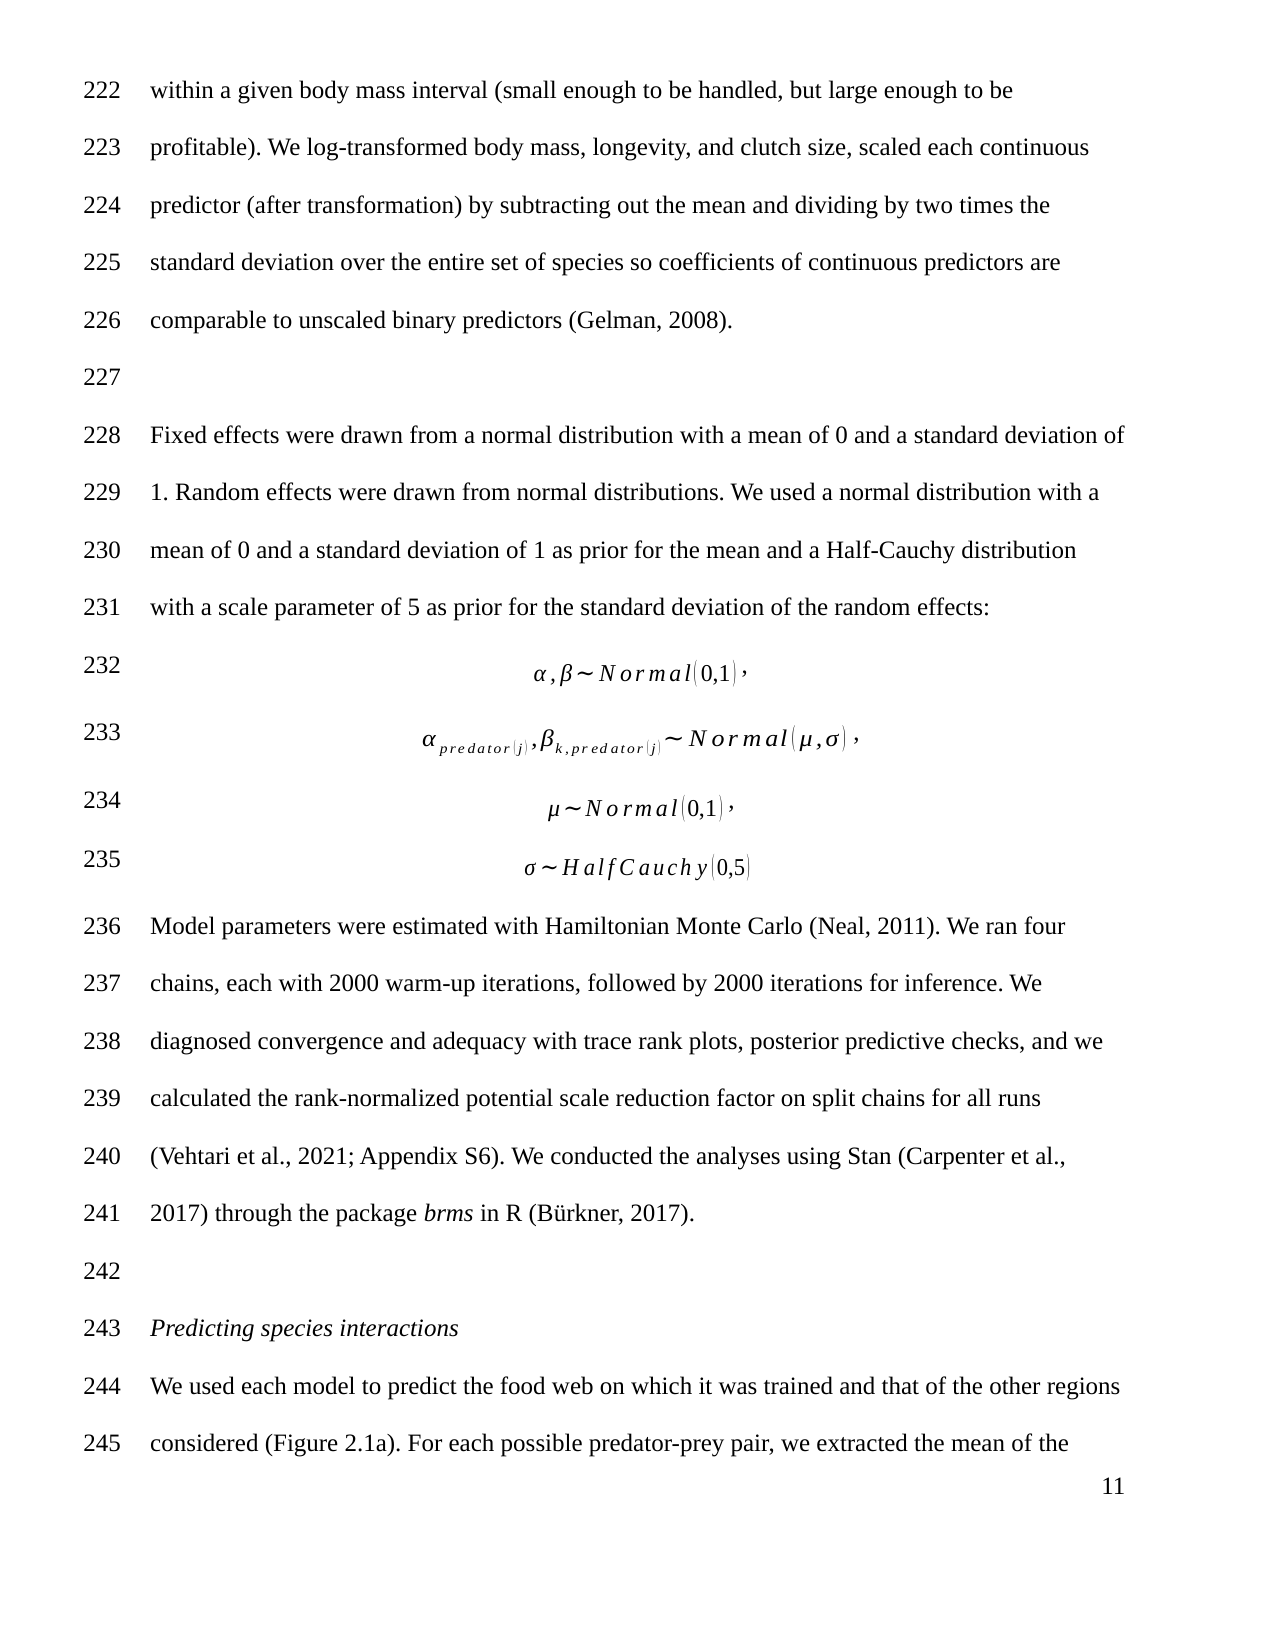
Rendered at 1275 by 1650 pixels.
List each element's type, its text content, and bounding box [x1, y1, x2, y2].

text , [150, 650, 1125, 688]
text , [150, 786, 1125, 824]
text Fixed effects were drawn from a normal distribution with a mean of 0 and a standard deviation of 1. Random effects were drawn from normal distributions. We used a normal distribution with a mean of 0 and a standard deviation of 1 as prior for the mean and a Half-Cauchy distribution with a scale parameter of 5 as prior for the standard deviation of the random effects: [150, 420, 1125, 621]
text Model parameters were estimated with Hamiltonian Monte Carlo (Neal, 2011). We ran four chains, each with 2000 warm-up iterations, followed by 2000 iterations for inference. We diagnosed convergence and adequacy with trace rank plots, posterior predictive checks, and we calculated the rank-normalized potential scale reduction factor on split chains for all runs (Vehtari et al., 2021; Appendix S6). We conducted the analyses using Stan (Carpenter et al., 2017) through the package brms in R (Bürkner, 2017). [150, 911, 1125, 1227]
text Predicting species interactions [150, 1313, 1125, 1342]
text , [150, 717, 1125, 757]
text We used each model to predict the food web on which it was trained and that of the other regions considered (Figure 2.1a). For each possible predator-prey pair, we extracted the mean of the [150, 1371, 1125, 1457]
text within a given body mass interval (small enough to be handled, but large enough to be profitable). We log-transformed body mass, longevity, and clutch size, scaled each continuous predictor (after transformation) by subtracting out the mean and dividing by two times the standard deviation over the entire set of species so coefficients of continuous predictors are comparable to unscaled binary predictors (Gelman, 2008). [150, 75, 1125, 334]
